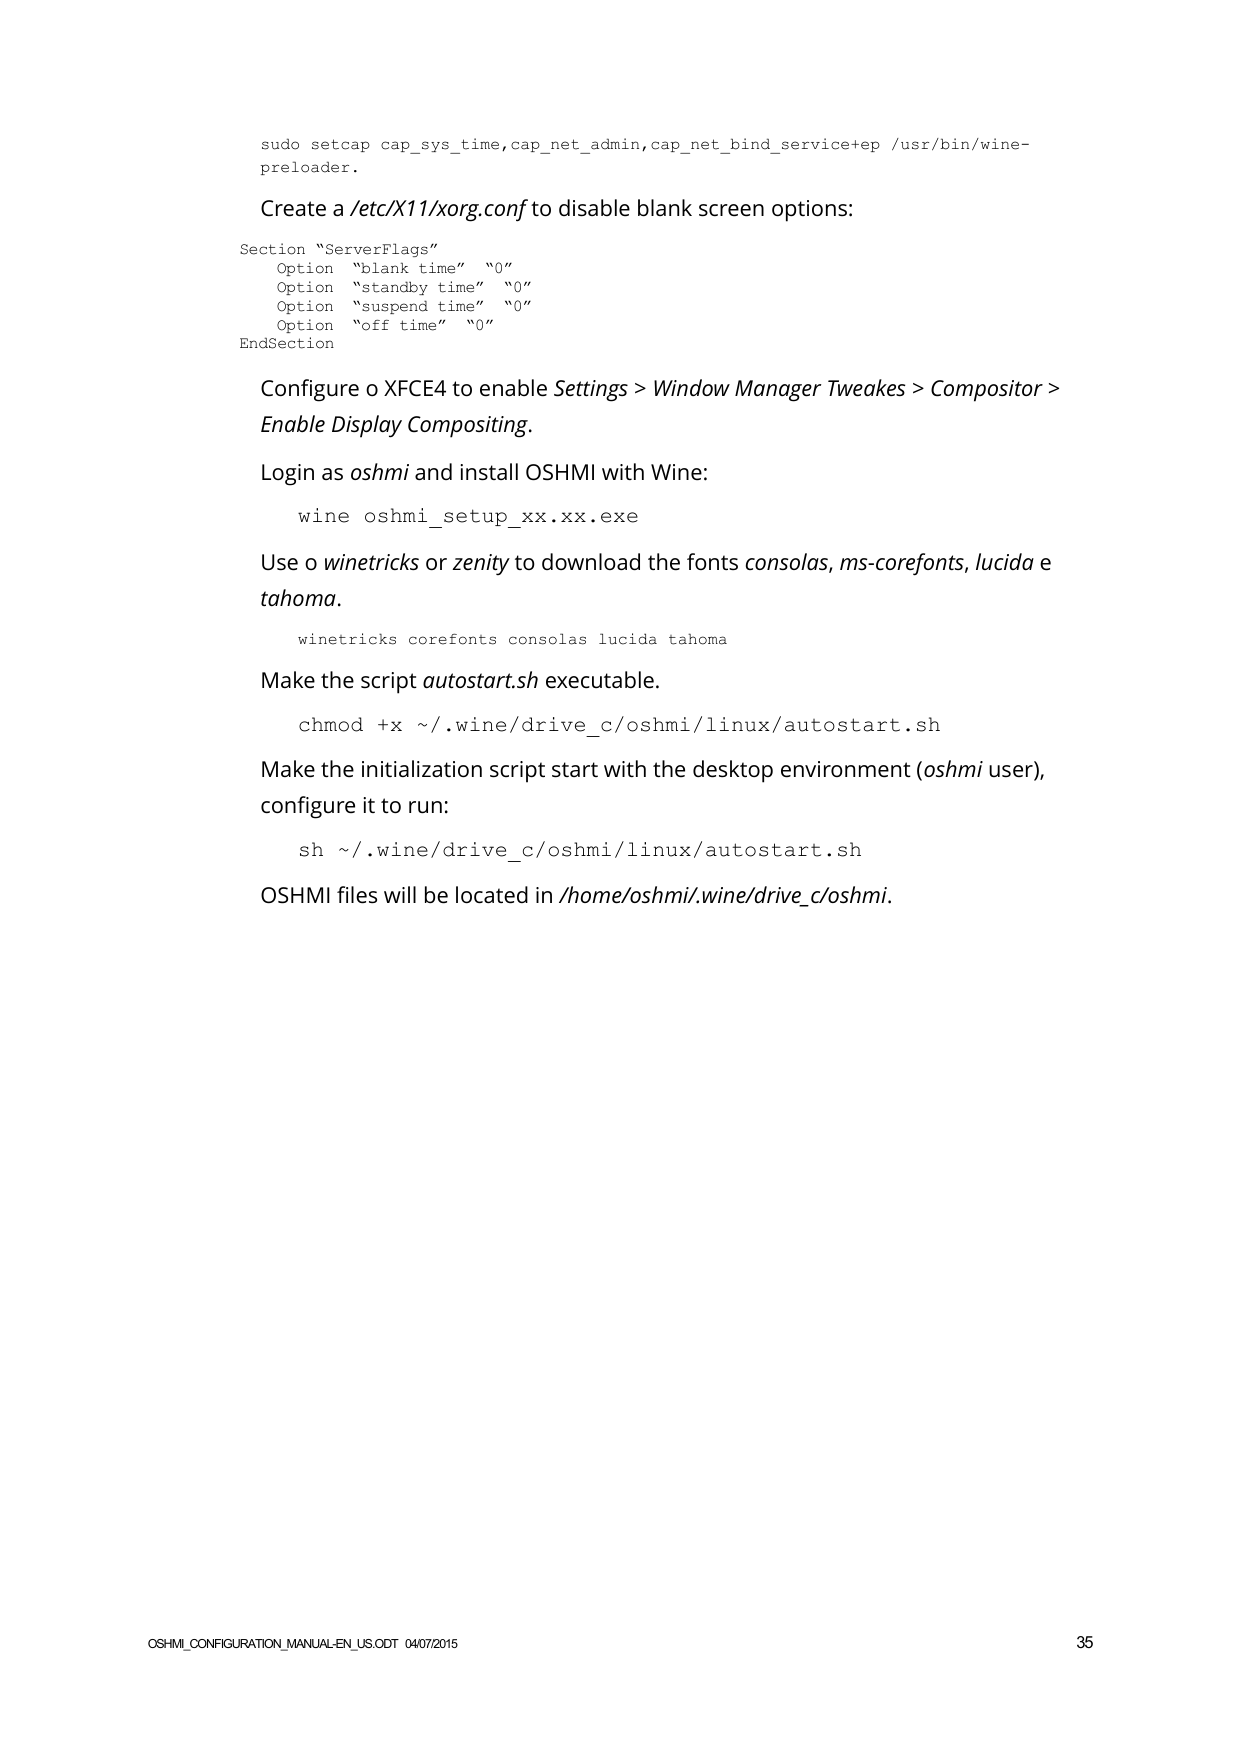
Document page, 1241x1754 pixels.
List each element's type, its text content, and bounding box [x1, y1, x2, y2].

text Section “ServerFlags” [202, 241, 1093, 259]
text Option “standby time” “0” [202, 278, 1093, 297]
text Configure o XFCE4 to enable Settings > Window Manager Tweakes > Compositor > Enable Display Compositing. [260, 373, 1093, 439]
text Make the script autostart.sh executable. [260, 665, 1093, 695]
text Option “blank time” “0” [202, 259, 1093, 278]
text Option “off time” “0” [202, 316, 1093, 335]
text Make the initialization script start with the desktop environment (oshmi user), configure it to run: [260, 754, 1093, 820]
text winetricks corefonts consolas lucida tahoma [260, 631, 1093, 649]
text Use o winetricks or zenity to download the fonts consolas, ms-corefonts, lucida e tahoma. [260, 547, 1093, 613]
text chmod +x ~/.wine/drive_c/oshmi/linux/autostart.sh [260, 713, 1093, 738]
text sh ~/.wine/drive_c/oshmi/linux/autostart.sh [260, 838, 1093, 863]
text sudo setcap cap_sys_time,cap_net_admin,cap_net_bind_service+ep /usr/bin/wine-preloader. [260, 136, 1093, 177]
text Option “suspend time” “0” [202, 297, 1093, 316]
text wine oshmi_setup_xx.xx.exe [260, 504, 1093, 529]
text Login as oshmi and install OSHMI with Wine: [260, 457, 1093, 486]
text EndSection [202, 335, 1093, 354]
text OSHMI files will be located in /home/oshmi/.wine/drive_c/oshmi. [260, 879, 1093, 909]
text Create a /etc/X11/xorg.conf to disable blank screen options: [260, 193, 1093, 223]
